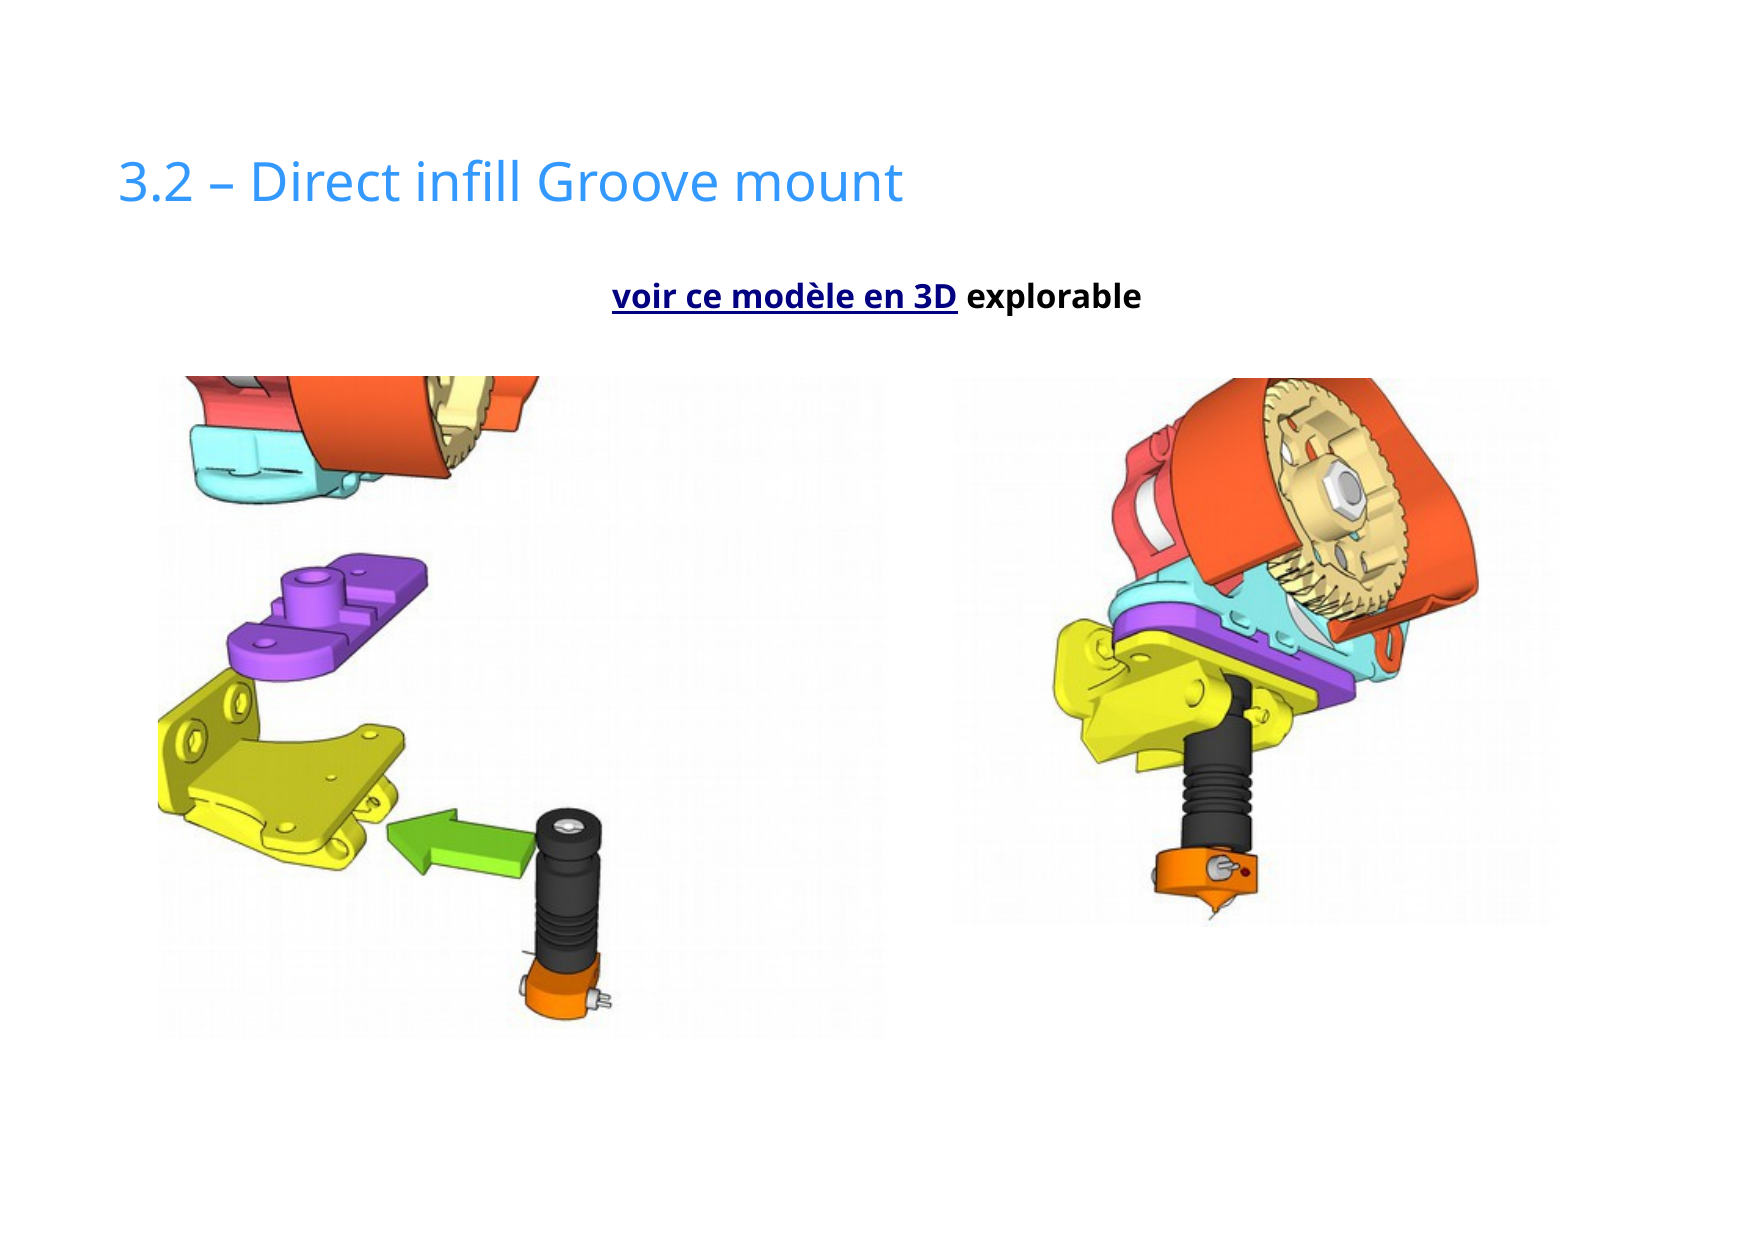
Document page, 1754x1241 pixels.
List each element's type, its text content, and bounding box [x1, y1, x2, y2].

text voir ce modèle en 3D explorable [118, 273, 1636, 318]
subtitle 3.2 – Direct infill Groove mount [118, 143, 1636, 217]
picture [952, 378, 1559, 927]
picture [157, 376, 889, 1039]
